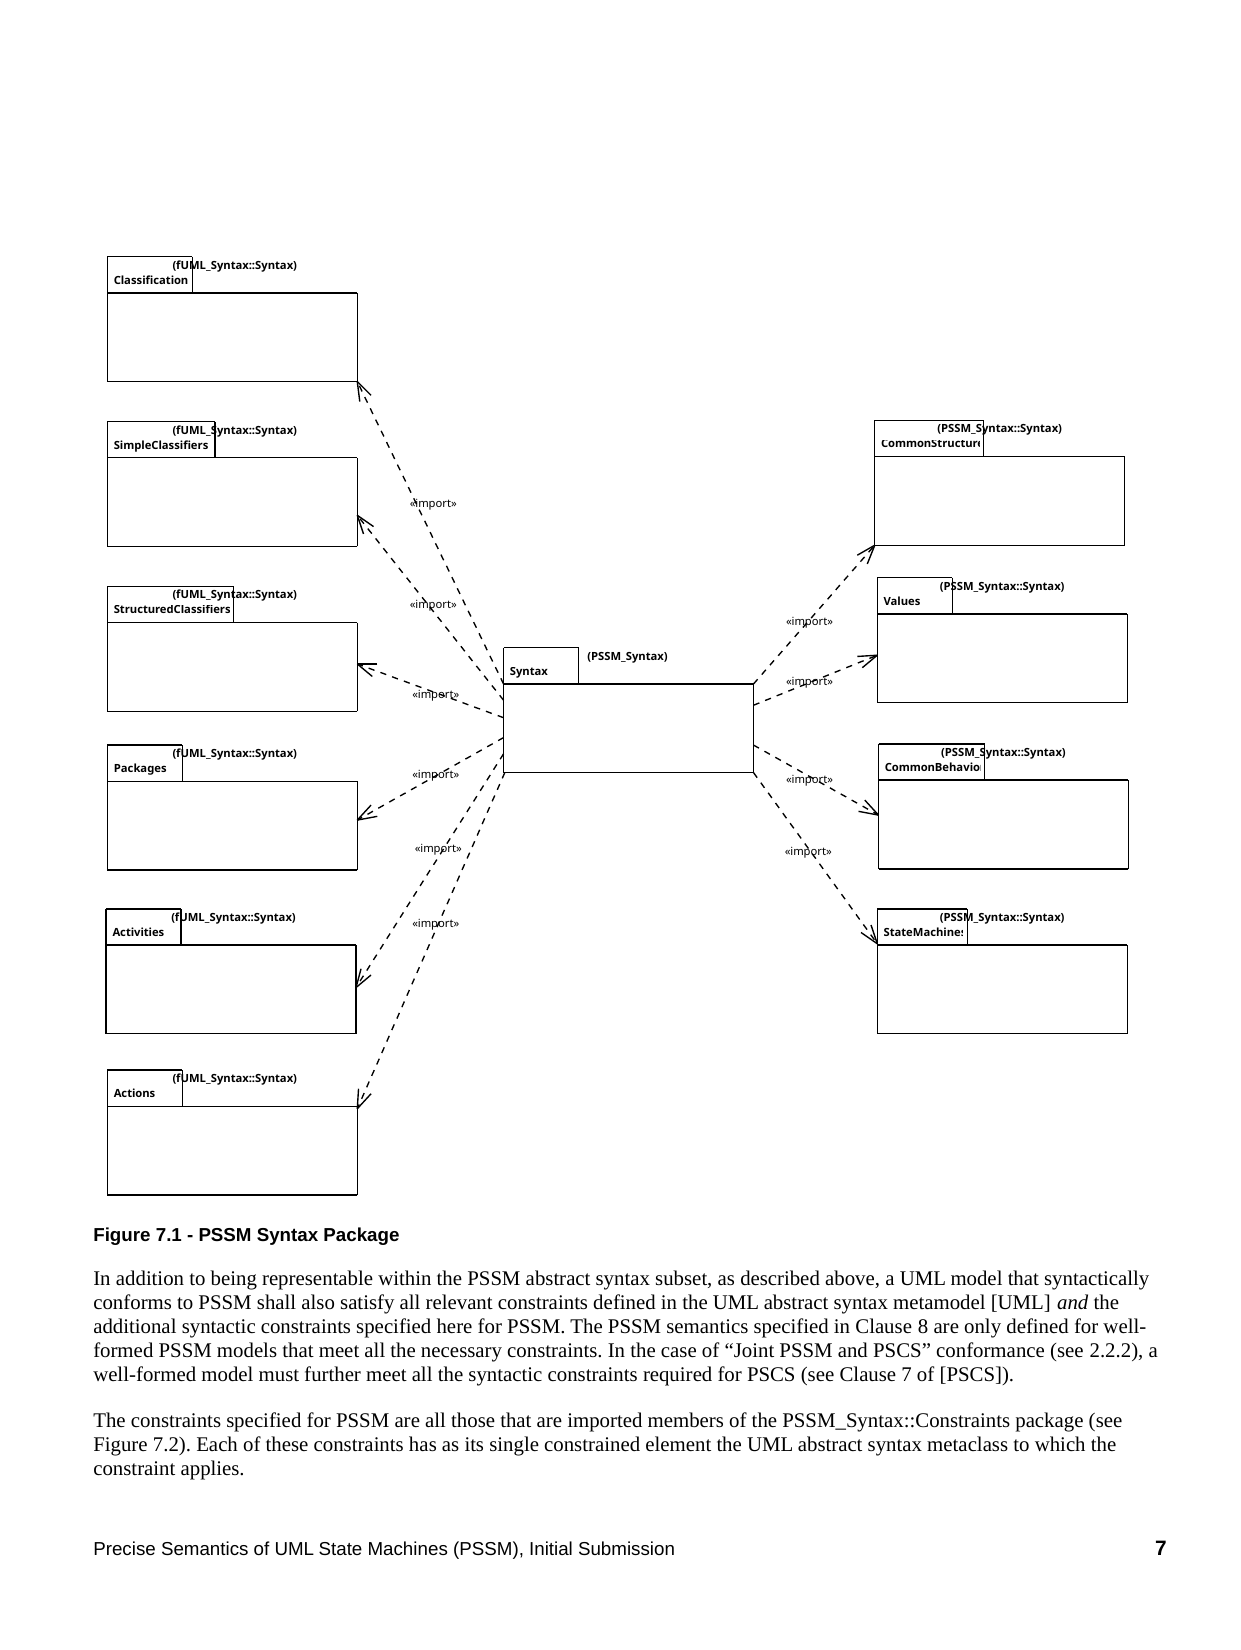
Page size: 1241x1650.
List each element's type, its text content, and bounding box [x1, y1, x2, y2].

text In addition to being representable within the PSSM abstract syntax subset, as described above, a UML model that syntactically conforms to PSSM shall also satisfy all relevant constraints defined in the UML abstract syntax metamodel [UML] and the additional syntactic constraints specified here for PSSM. The PSSM semantics specified in Clause 8 are only defined for well-formed PSSM models that meet all the necessary constraints. In the case of “Joint PSSM and PSCS” conformance (see 2.2.2), a well-formed model must further meet all the syntactic constraints required for PSCS (see Clause 7 of [PSCS]). [93, 1245, 1164, 1386]
text The constraints specified for PSSM are all those that are imported members of the PSSM_Syntax::Constraints package (see Figure 7.2). Each of these constraints has as its single constrained element the UML abstract syntax metaclass to which the constraint applies. [93, 1407, 1164, 1480]
text Figure 7.1 - PSSM Syntax Package [93, 1224, 1164, 1245]
text In addition to being representable within the PSSM abstract syntax subset, as described above, a UML model that syntactically conforms to PSSM shall also satisfy all relevant constraints defined in the UML abstract syntax metamodel [UML] and the additional syntactic constraints specified here for PSSM. The PSSM semantics specified in Clause 8 are only defined for well-formed PSSM models that meet all the necessary constraints. In the case of “Joint PSSM and PSCS” conformance (see 2.2.2), a well-formed model must further meet all the syntactic constraints required for PSCS (see Clause 7 of [PSCS]). [93, 231, 1164, 1224]
